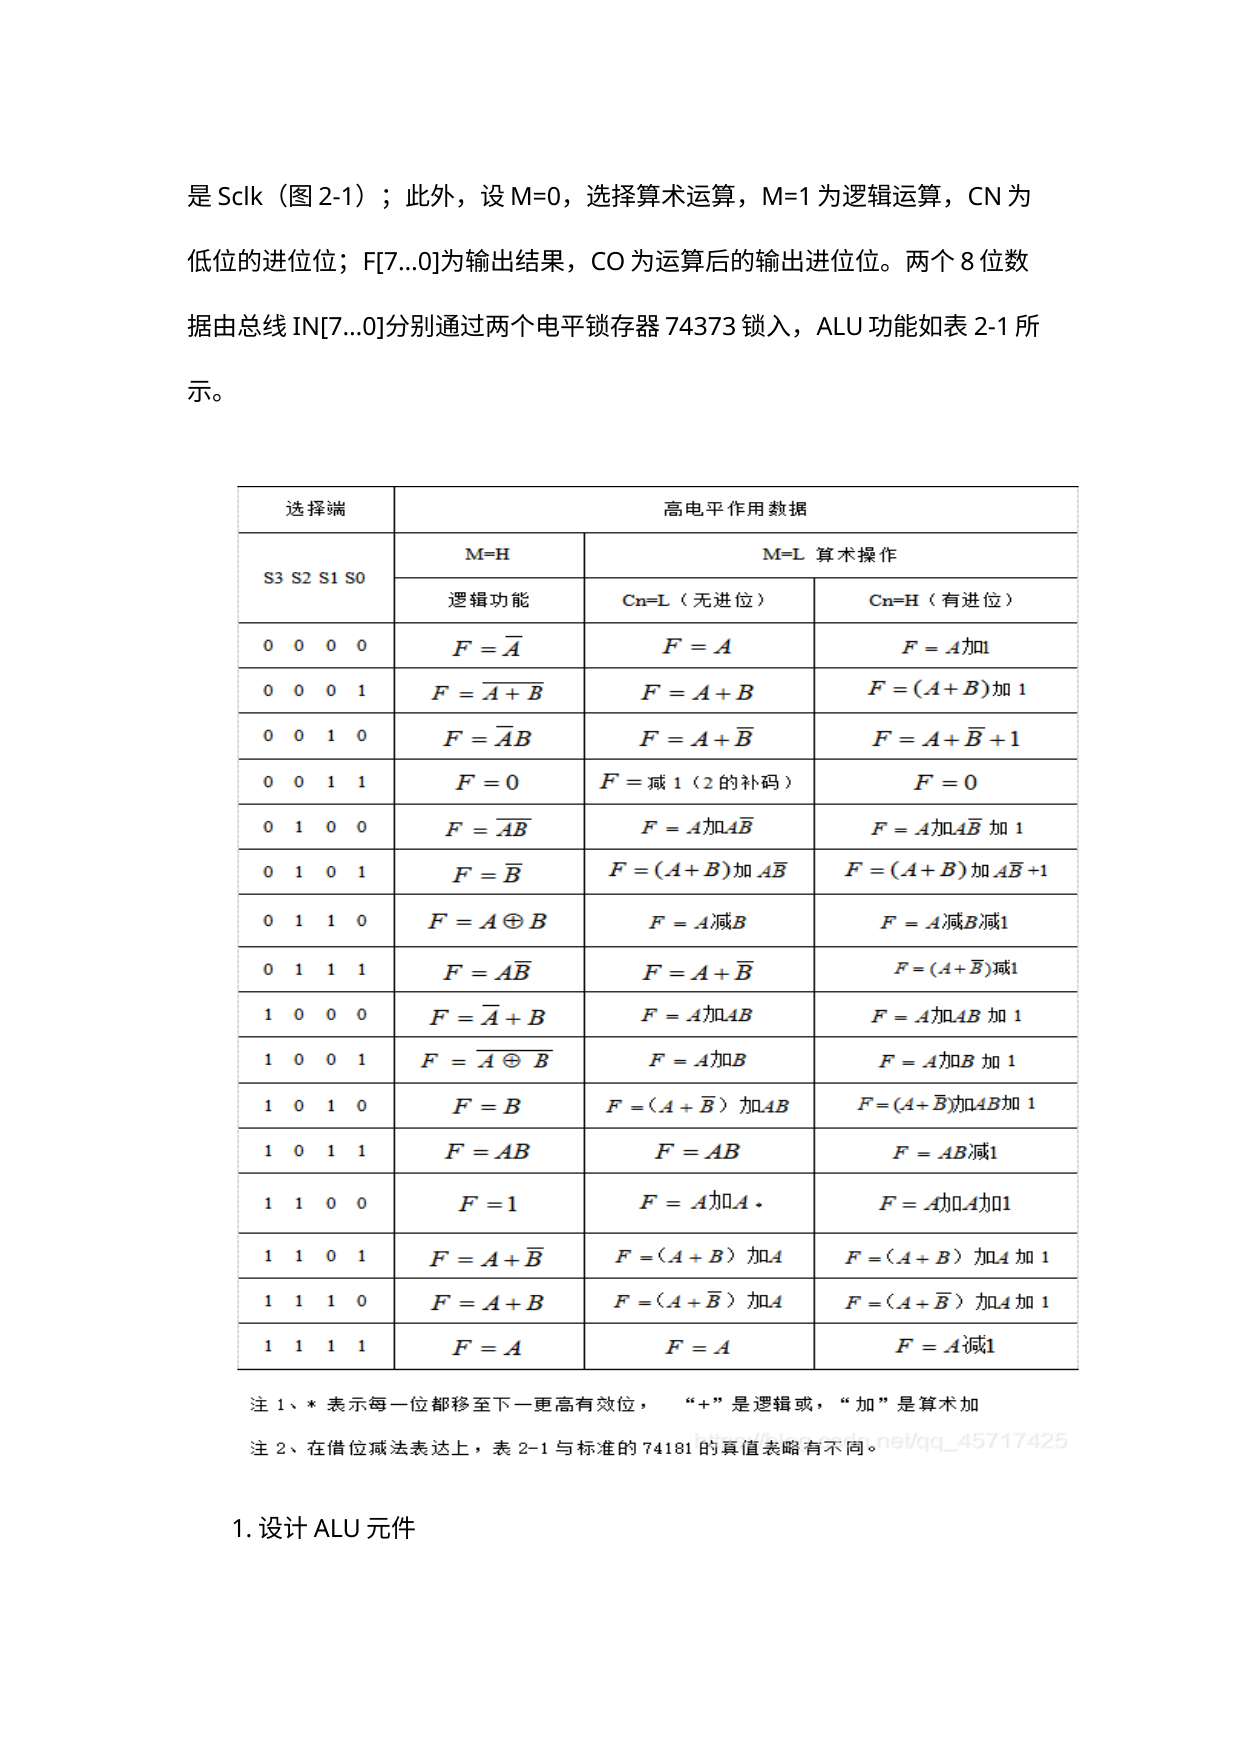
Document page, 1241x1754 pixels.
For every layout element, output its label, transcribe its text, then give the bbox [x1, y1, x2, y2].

text 1. 设计ALU元件 [187, 682, 1053, 1559]
picture [236, 486, 1082, 1464]
text 是Sclk（图2-1）；此外，设M=0，选择算术运算，M=1为逻辑运算，CN为低位的进位位；F[7…0]为输出结果，CO为运算后的输出进位位。两个8位数据由总线IN[7…0]分别通过两个电平锁存器74373锁入，ALU功能如表2-1所示。 [187, 162, 1053, 422]
